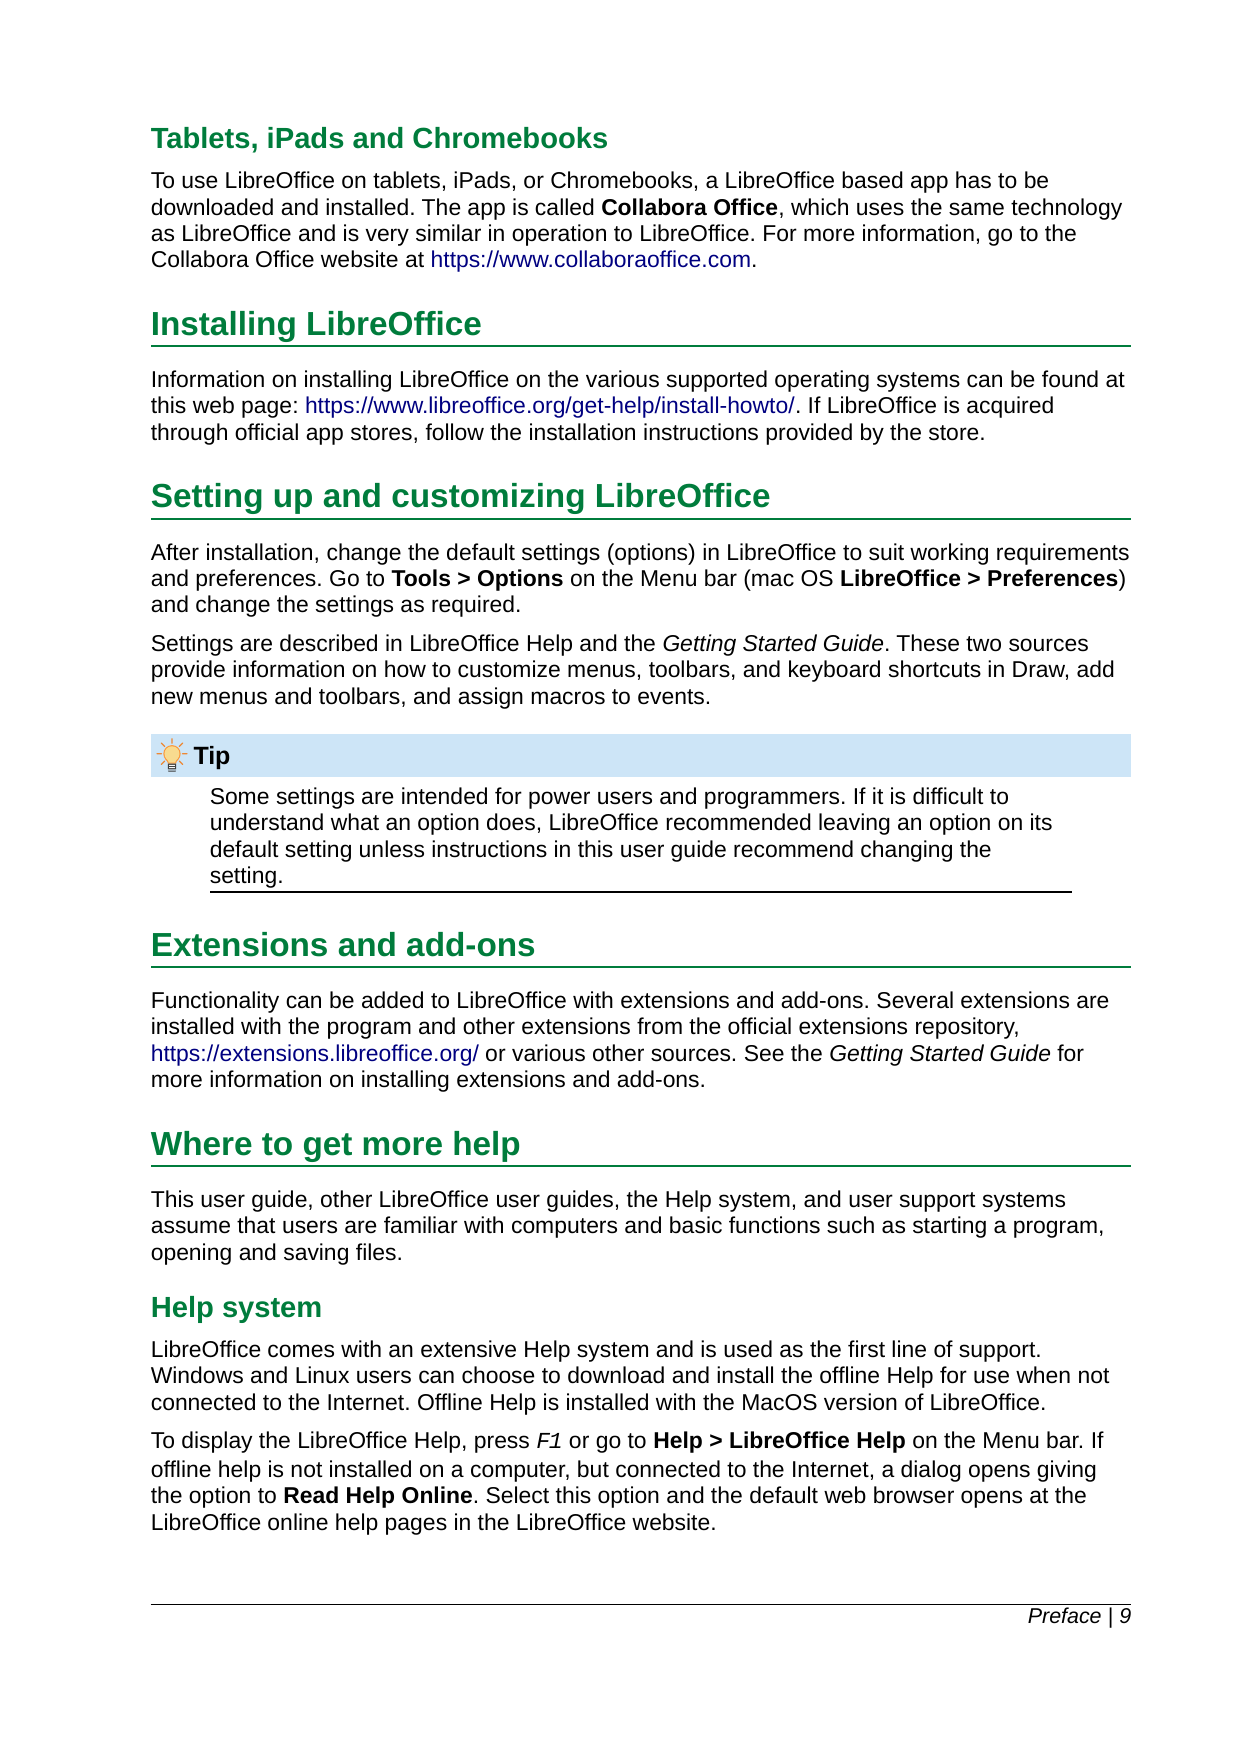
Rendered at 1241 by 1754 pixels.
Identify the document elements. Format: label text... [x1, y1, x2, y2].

subtitle Where to get more help [151, 1123, 1131, 1165]
text To display the LibreOffice Help, press F1 or go to Help > LibreOffice Help on the Menu bar. If offline help is not installed on a computer, but connected to the Internet, a dialog opens giving the option to Read Help Online. Select this option and the default web browser opens at the LibreOffice online help pages in the LibreOffice website. [151, 1427, 1131, 1535]
subtitle Tablets, iPads and Chromebooks [151, 121, 1131, 154]
subtitle Installing LibreOffice [151, 304, 1131, 345]
text Settings are described in LibreOffice Help and the Getting Started Guide. These two sources provide information on how to customize menus, toolbars, and keyboard shortcuts in Draw, add new menus and toolbars, and assign macros to events. [151, 630, 1131, 709]
subtitle Extensions and add-ons [151, 925, 1131, 966]
text This user guide, other LibreOffice user guides, the Help system, and user support systems assume that users are familiar with computers and basic functions such as starting a program, opening and saving files. [151, 1186, 1131, 1265]
text Functionality can be added to LibreOffice with extensions and add-ons. Several extensions are installed with the program and other extensions from the official extensions repository, https://extensions.libreoffice.org/ or various other sources. See the Getting Started Guide for more information on installing extensions and add-ons. [151, 987, 1131, 1092]
text Some settings are intended for power users and programmers. If it is difficult to understand what an option does, LibreOffice recommended leaving an option on its default setting unless instructions in this user guide recommend changing the setting. [209, 783, 1072, 893]
list To use LibreOffice on tablets, iPads, or Chromebooks, a LibreOffice based app has to be downloaded and installed. The app is called Collabora Office, which uses the same technology as LibreOffice and is very similar in operation to LibreOffice. For more information, go to the Collabora Office website at https://www.collaboraoffice.com. [151, 167, 1131, 272]
text Information on installing LibreOffice on the various supported operating systems can be found at this web page: https://www.libreoffice.org/get-help/install-howto/. If LibreOffice is acquired through official app stores, follow the installation instructions provided by the store. [151, 366, 1131, 445]
subtitle Help system [151, 1290, 1131, 1323]
subtitle Setting up and customizing LibreOffice [151, 476, 1131, 518]
text After installation, change the default settings (options) in LibreOffice to suit working requirements and preferences. Go to Tools > Options on the Menu bar (mac OS LibreOffice > Preferences) and change the settings as required. [151, 538, 1131, 617]
text LibreOffice comes with an extensive Help system and is used as the first line of support. Windows and Linux users can choose to download and install the offline Help for use when not connected to the Internet. Offline Help is installed with the MacOS version of LibreOffice. [151, 1336, 1131, 1415]
subtitle Tip [151, 734, 1131, 777]
